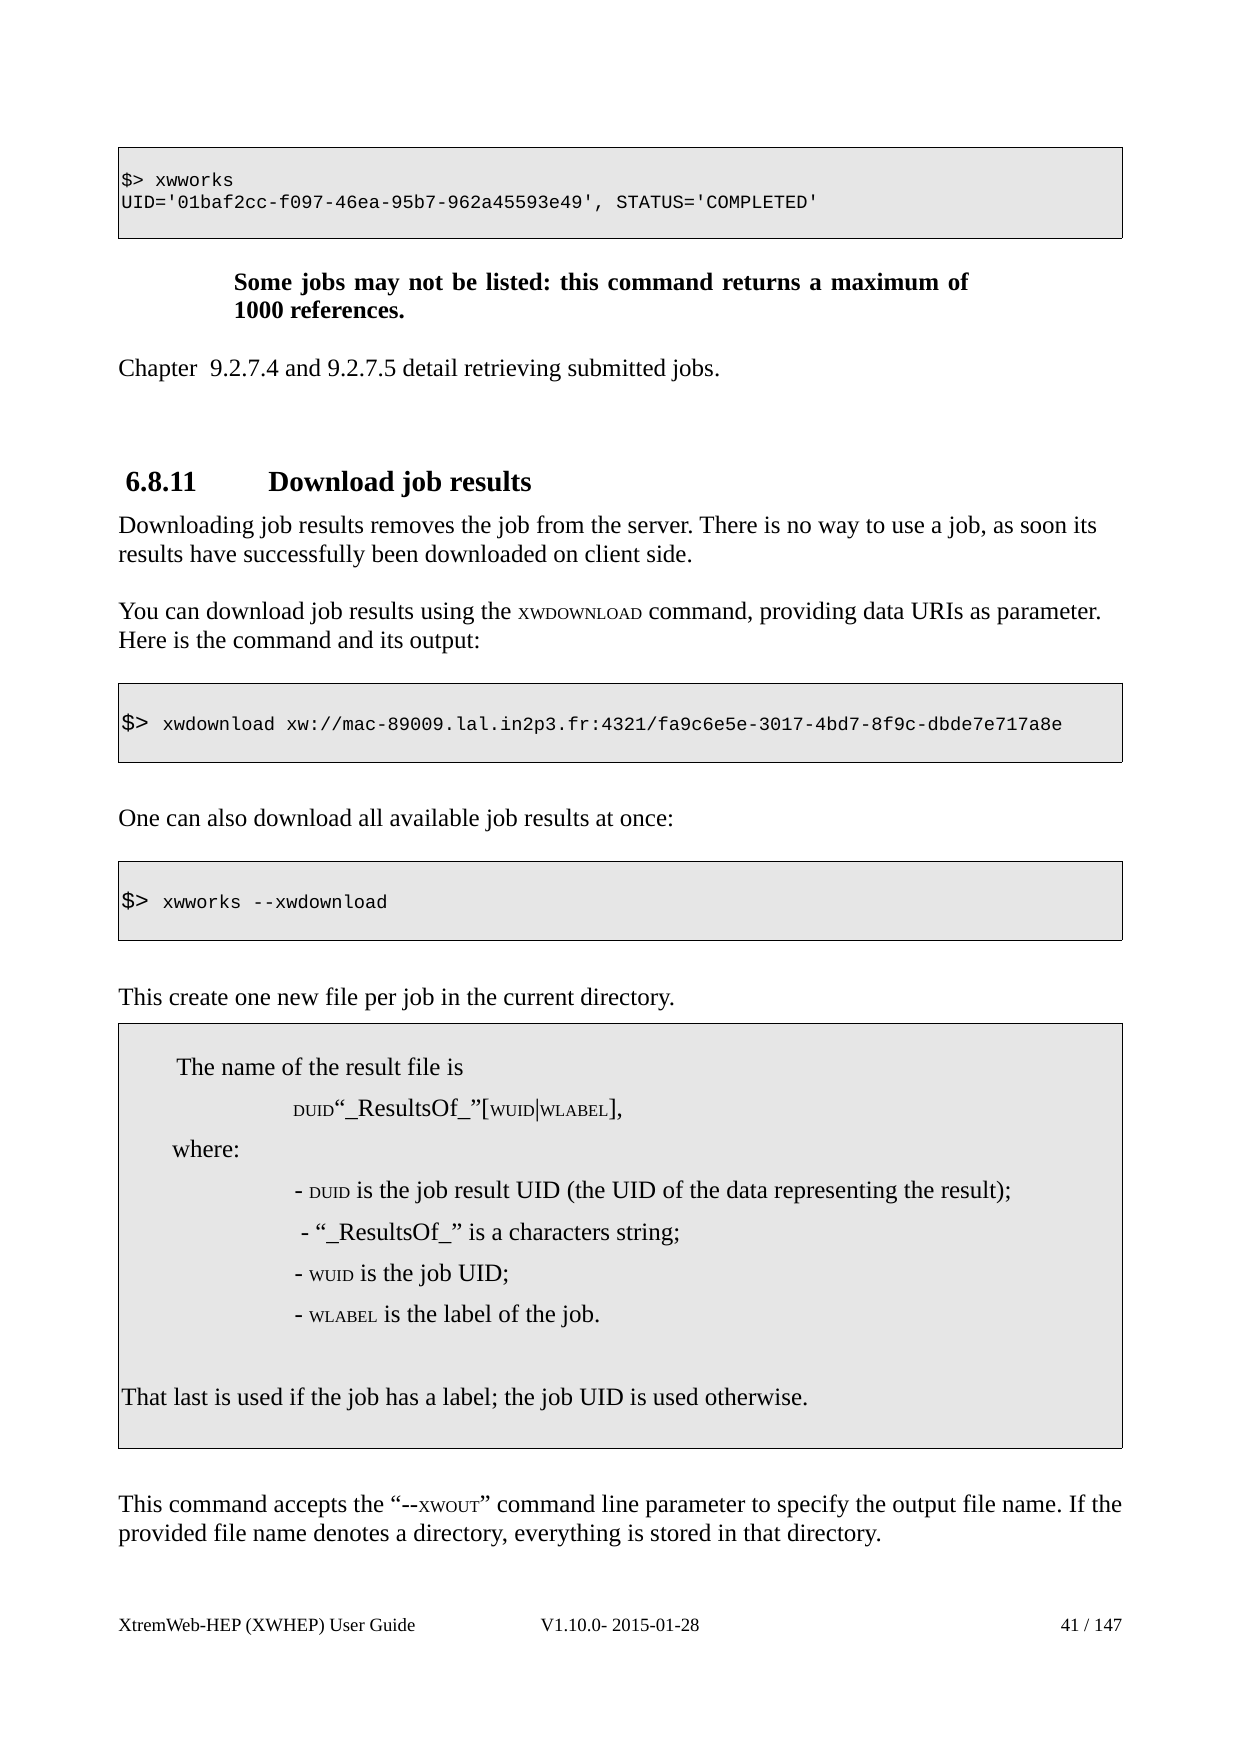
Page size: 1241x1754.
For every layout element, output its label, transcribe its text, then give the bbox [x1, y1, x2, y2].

text This create one new file per job in the current directory. [118, 982, 1122, 1010]
text UID='01baf2cc-f097-46ea-95b7-962a45593e49', STATUS='COMPLETED' [119, 189, 1122, 211]
text where: [119, 1131, 1122, 1163]
text Some jobs may not be listed: this command returns a maximum of 1000 references. [233, 267, 969, 324]
text Downloading job results removes the job from the server. There is no way to use a job, as soon its results have successfully been downloaded on client side. [118, 510, 1122, 568]
text The name of the result file is [119, 1049, 1122, 1081]
text - wuid is the job UID; [119, 1255, 1122, 1287]
text One can also download all available job results at once: [118, 803, 1122, 832]
text This command accepts the “--xwout” command line parameter to specify the output file name. If the provided file name denotes a directory, everything is stored in that directory. [118, 1489, 1122, 1546]
text duid“_ResultsOf_”[wuid|wlabel], [119, 1090, 1122, 1122]
text You can download job results using the xwdownload command, providing data URIs as parameter. [118, 596, 1122, 625]
text Here is the command and its output: [118, 625, 1122, 654]
text That last is used if the job has a label; the job UID is used otherwise. [119, 1379, 1122, 1411]
text - “_ResultsOf_” is a characters string; [119, 1214, 1122, 1246]
subtitle Download job results [118, 464, 1122, 498]
text Chapter 9.2.7.4 and 9.2.7.5 detail retrieving submitted jobs. [118, 353, 1122, 382]
text $> xwdownload xw://mac-89009.lal.in2p3.fr:4321/fa9c6e5e-3017-4bd7-8f9c-dbde7e717a8e [119, 709, 1122, 734]
text $> xwworks [119, 168, 1122, 189]
text - wlabel is the label of the job. [119, 1296, 1122, 1328]
text - duid is the job result UID (the UID of the data representing the result); [119, 1173, 1122, 1204]
text $> xwworks --xwdownload [119, 887, 1122, 913]
